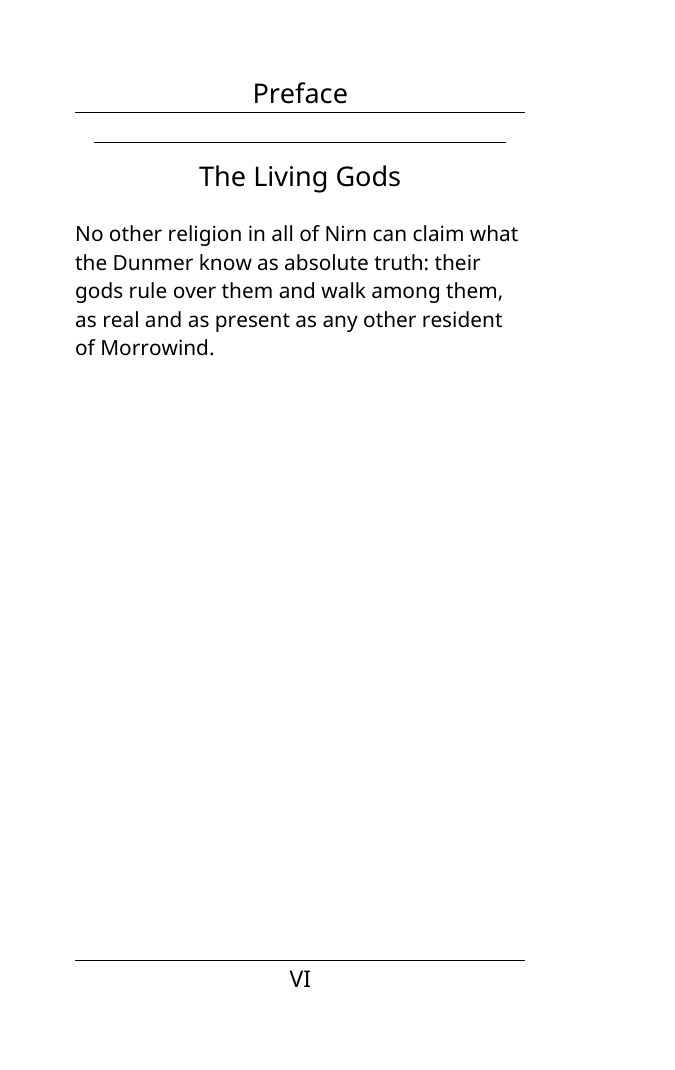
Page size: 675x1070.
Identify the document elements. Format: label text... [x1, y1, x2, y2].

text No other religion in all of Nirn can claim what the Dunmer know as absolute truth: their gods rule over them and walk among them, as real and as present as any other resident of Morrowind. [75, 219, 525, 362]
text The Living Gods [75, 157, 525, 194]
